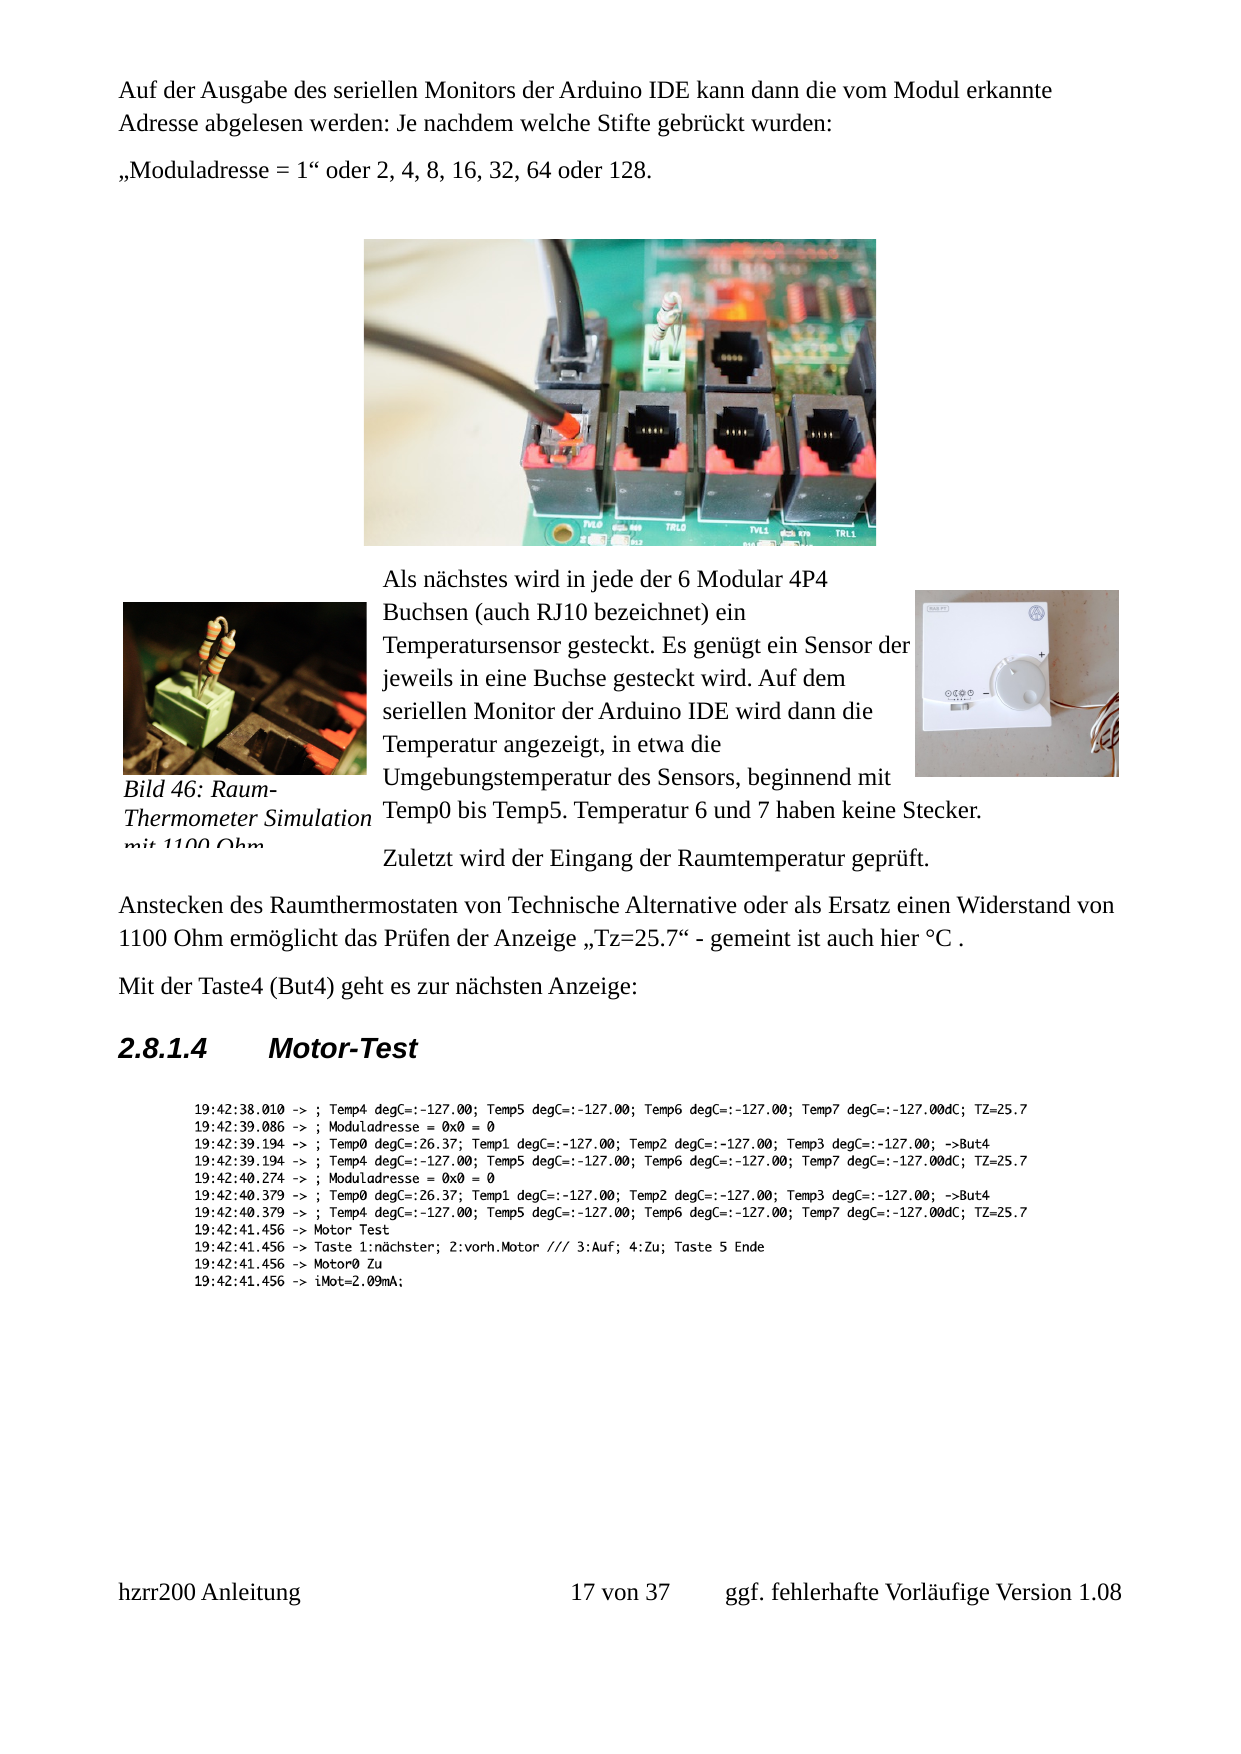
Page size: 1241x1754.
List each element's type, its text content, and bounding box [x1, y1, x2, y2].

text Als nächstes wird in jede der 6 Modular 4P4 Buchsen (auch RJ10 bezeichnet) ein Temperatursensor gesteckt. Es genügt ein Sensor der jeweils in eine Buchse gesteckt wird. Auf dem seriellen Monitor der Arduino IDE wird dann die Temperatur angezeigt, in etwa die Umgebungstemperatur des Sensors, beginnend mit Temp0 bis Temp5. Temperatur 6 und 7 haben keine Stecker. [118, 554, 1122, 824]
picture [363, 239, 877, 546]
picture [193, 1100, 1048, 1287]
text Bild 45: Techn. Alternative RAS PT Raumfühler [915, 567, 1119, 590]
text Anstecken des Raumthermostaten von Technische Alternative oder als Ersatz einen Widerstand von 1100 Ohm ermöglicht das Prüfen der Anzeige „Tz=25.7“ - gemeint ist auch hier °C . [118, 890, 1122, 952]
picture [123, 602, 367, 775]
text Bild 47: Taste4 (But4) wechselt zum Motor-Test [193, 1077, 1047, 1100]
text Bild 44: Motor 0, Temperatur 0 und Zimmertemperatur Simulation eingesteckt [364, 216, 876, 239]
picture [915, 590, 1119, 777]
text Bild 46: Raum-Thermometer Simulation mit 1100 Ohm Widerstand [123, 579, 382, 848]
text „Moduladresse = 1“ oder 2, 4, 8, 16, 32, 64 oder 128. [118, 156, 1122, 184]
text Mit der Taste4 (But4) geht es zur nächsten Anzeige: [118, 971, 1122, 1000]
text Auf der Ausgabe des seriellen Monitors der Arduino IDE kann dann die vom Modul erkannte Adresse abgelesen werden: Je nachdem welche Stifte gebrückt wurden: [118, 75, 1122, 137]
text Zuletzt wird der Eingang der Raumtemperatur geprüft. [118, 843, 1122, 872]
subtitle Motor-Test [118, 1031, 1122, 1065]
